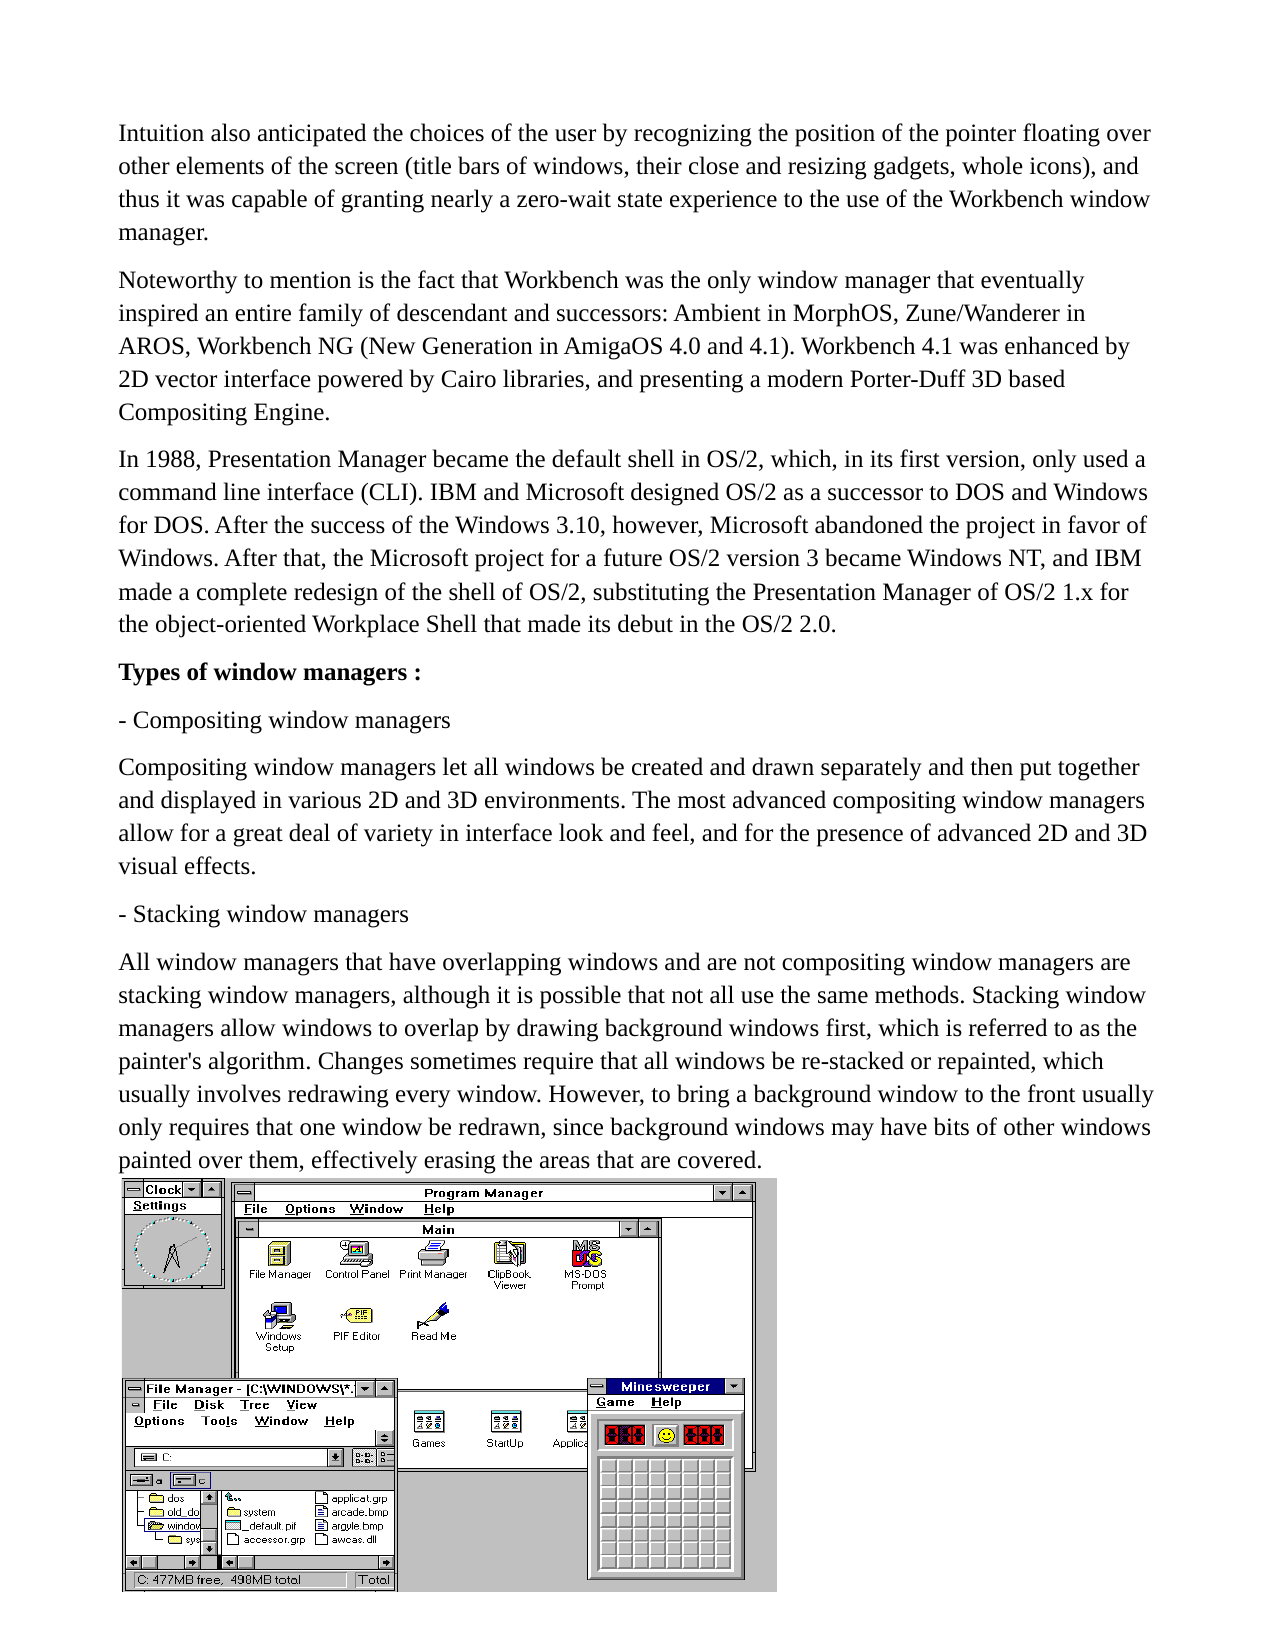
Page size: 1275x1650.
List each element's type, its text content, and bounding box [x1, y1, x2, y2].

text - Stacking window managers [118, 899, 1157, 928]
text All window managers that have overlapping windows and are not compositing window managers are stacking window managers, although it is possible that not all use the same methods. Stacking window managers allow windows to overlap by drawing background windows first, which is referred to as the painter's algorithm. Changes sometimes require that all windows be re-stacked or repainted, which usually involves redrawing every window. However, to bring a background window to the front usually only requires that one window be redrawn, since background windows may have bits of other windows painted over them, effectively erasing the areas that are covered. [118, 947, 1157, 1173]
text Noteworthy to mention is the fact that Workbench was the only window manager that eventually inspired an entire family of descendant and successors: Ambient in MorphOS, Zune/Wanderer in AROS, Workbench NG (New Generation in AmigaOS 4.0 and 4.1). Workbench 4.1 was enhanced by 2D vector interface powered by Cairo libraries, and presenting a modern Porter-Duff 3D based Compositing Engine. [118, 265, 1157, 426]
picture [121, 1178, 777, 1592]
text Types of window managers : [118, 657, 1157, 686]
text - Compositing window managers [118, 705, 1157, 733]
text Intuition also anticipated the choices of the user by recognizing the position of the pointer floating over other elements of the screen (title bars of windows, their close and resizing gadgets, whole icons), and thus it was capable of granting nearly a zero-wait state experience to the use of the Workbench window manager. [118, 118, 1157, 246]
text In 1988, Presentation Manager became the default shell in OS/2, which, in its first version, only used a command line interface (CLI). IBM and Microsoft designed OS/2 as a successor to DOS and Windows for DOS. After the success of the Windows 3.10, however, Microsoft abandoned the project in favor of Windows. After that, the Microsoft project for a future OS/2 version 3 became Windows NT, and IBM made a complete redesign of the shell of OS/2, substituting the Presentation Manager of OS/2 1.x for the object-oriented Workplace Shell that made its debut in the OS/2 2.0. [118, 444, 1157, 638]
text Compositing window managers let all windows be created and drawn separately and then put together and displayed in various 2D and 3D environments. The most advanced compositing window managers allow for a great deal of variety in interface look and feel, and for the presence of advanced 2D and 3D visual effects. [118, 752, 1157, 880]
